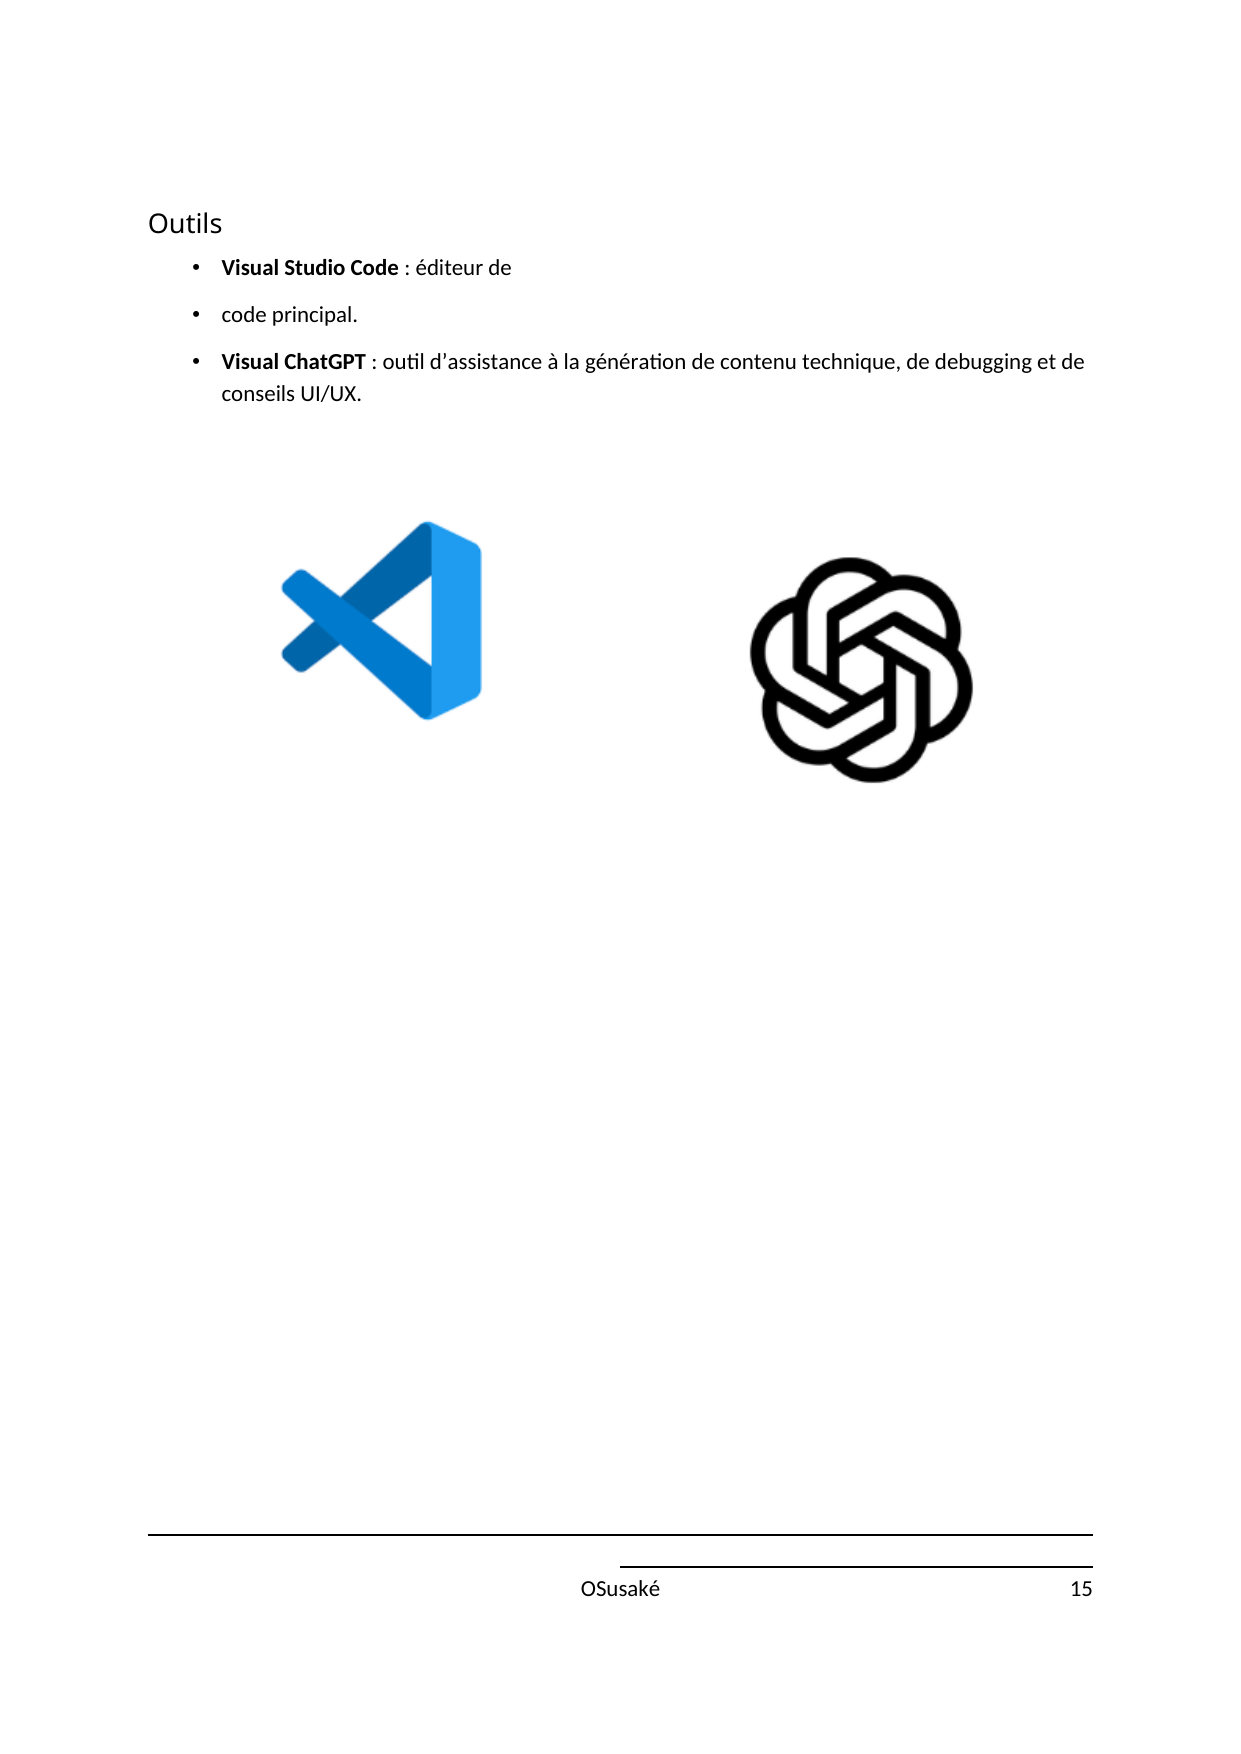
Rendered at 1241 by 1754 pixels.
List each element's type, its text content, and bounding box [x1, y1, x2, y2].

list code principal. [192, 300, 1093, 328]
list Visual ChatGPT : outil d’assistance à la génération de contenu technique, de debugging et de conseils UI/UX. [192, 347, 1093, 407]
subtitle Outils [148, 205, 1093, 242]
list Visual Studio Code : éditeur de [192, 253, 1093, 281]
picture [228, 466, 537, 814]
picture [708, 458, 1017, 816]
